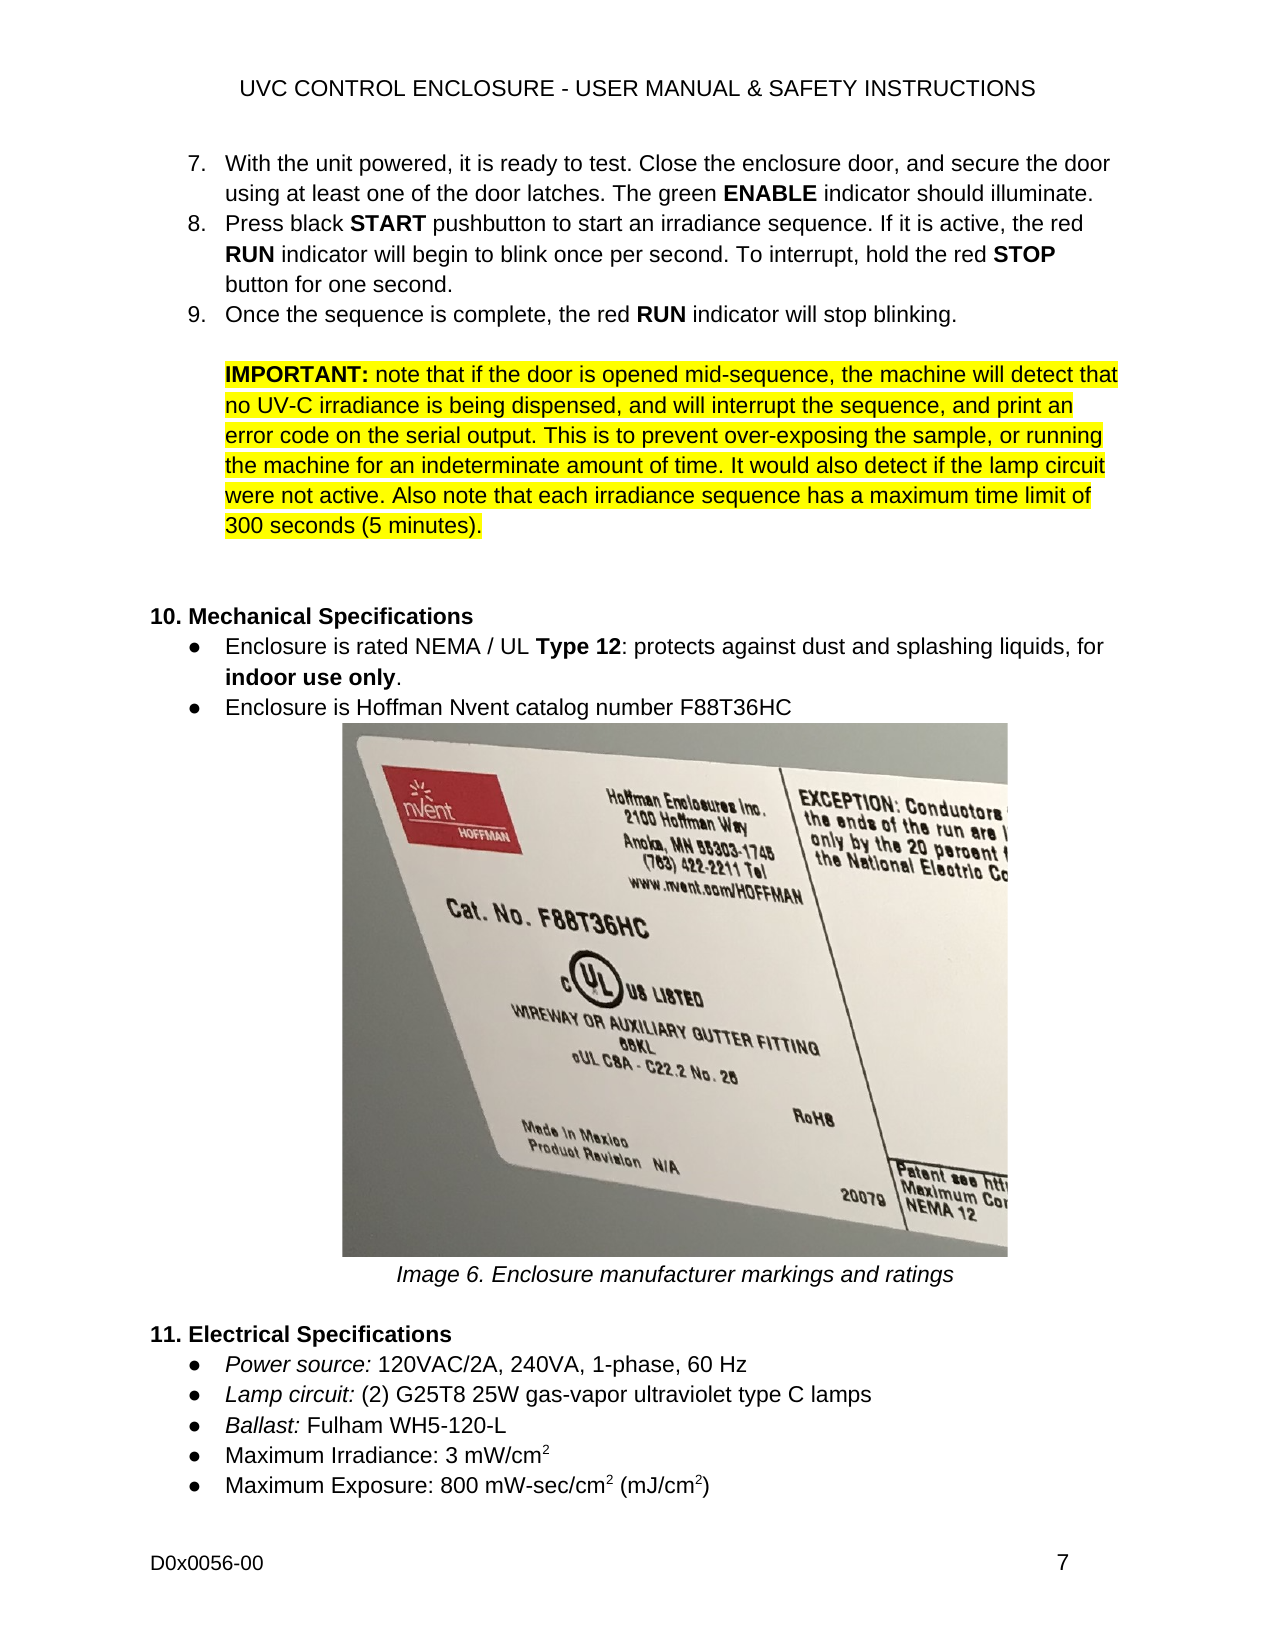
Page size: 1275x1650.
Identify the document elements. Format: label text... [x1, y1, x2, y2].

text Image 6. Enclosure manufacturer markings and ratings [225, 1261, 1125, 1287]
list Enclosure is rated NEMA / UL Type 12: protects against dust and splashing liquids, for indoor use only. [187, 633, 1125, 690]
list Maximum Exposure: 800 mW-sec/cm2 (mJ/cm2) [187, 1472, 1125, 1498]
text 10. Mechanical Specifications [150, 603, 1125, 629]
picture [342, 723, 1008, 1257]
text 11. Electrical Specifications [150, 1321, 1125, 1347]
text IMPORTANT: note that if the door is opened mid-sequence, the machine will detect that no UV-C irradiance is being dispensed, and will interrupt the sequence, and print an error code on the serial output. This is to prevent over-exposing the sample, or running the machine for an indeterminate amount of time. It would also detect if the lamp circuit were not active. Also note that each irradiance sequence has a maximum time limit of 300 seconds (5 minutes). [225, 361, 1125, 539]
list Maximum Irradiance: 3 mW/cm2 [187, 1442, 1125, 1468]
list Lamp circuit: (2) G25T8 25W gas-vapor ultraviolet type C lamps [187, 1381, 1125, 1408]
list Enclosure is Hoffman Nvent catalog number F88T36HC [187, 694, 1125, 720]
list Once the sequence is complete, the red RUN indicator will stop blinking. [187, 301, 1125, 327]
list Power source: 120VAC/2A, 240VA, 1-phase, 60 Hz [187, 1351, 1125, 1378]
list Press black START pushbutton to start an irradiance sequence. If it is active, the red RUN indicator will begin to blink once per second. To interrupt, hold the red STOP button for one second. [187, 210, 1125, 297]
list Ballast: Fulham WH5-120-L [187, 1412, 1125, 1438]
list With the unit powered, it is ready to test. Close the enclosure door, and secure the door using at least one of the door latches. The green ENABLE indicator should illuminate. [187, 150, 1125, 207]
